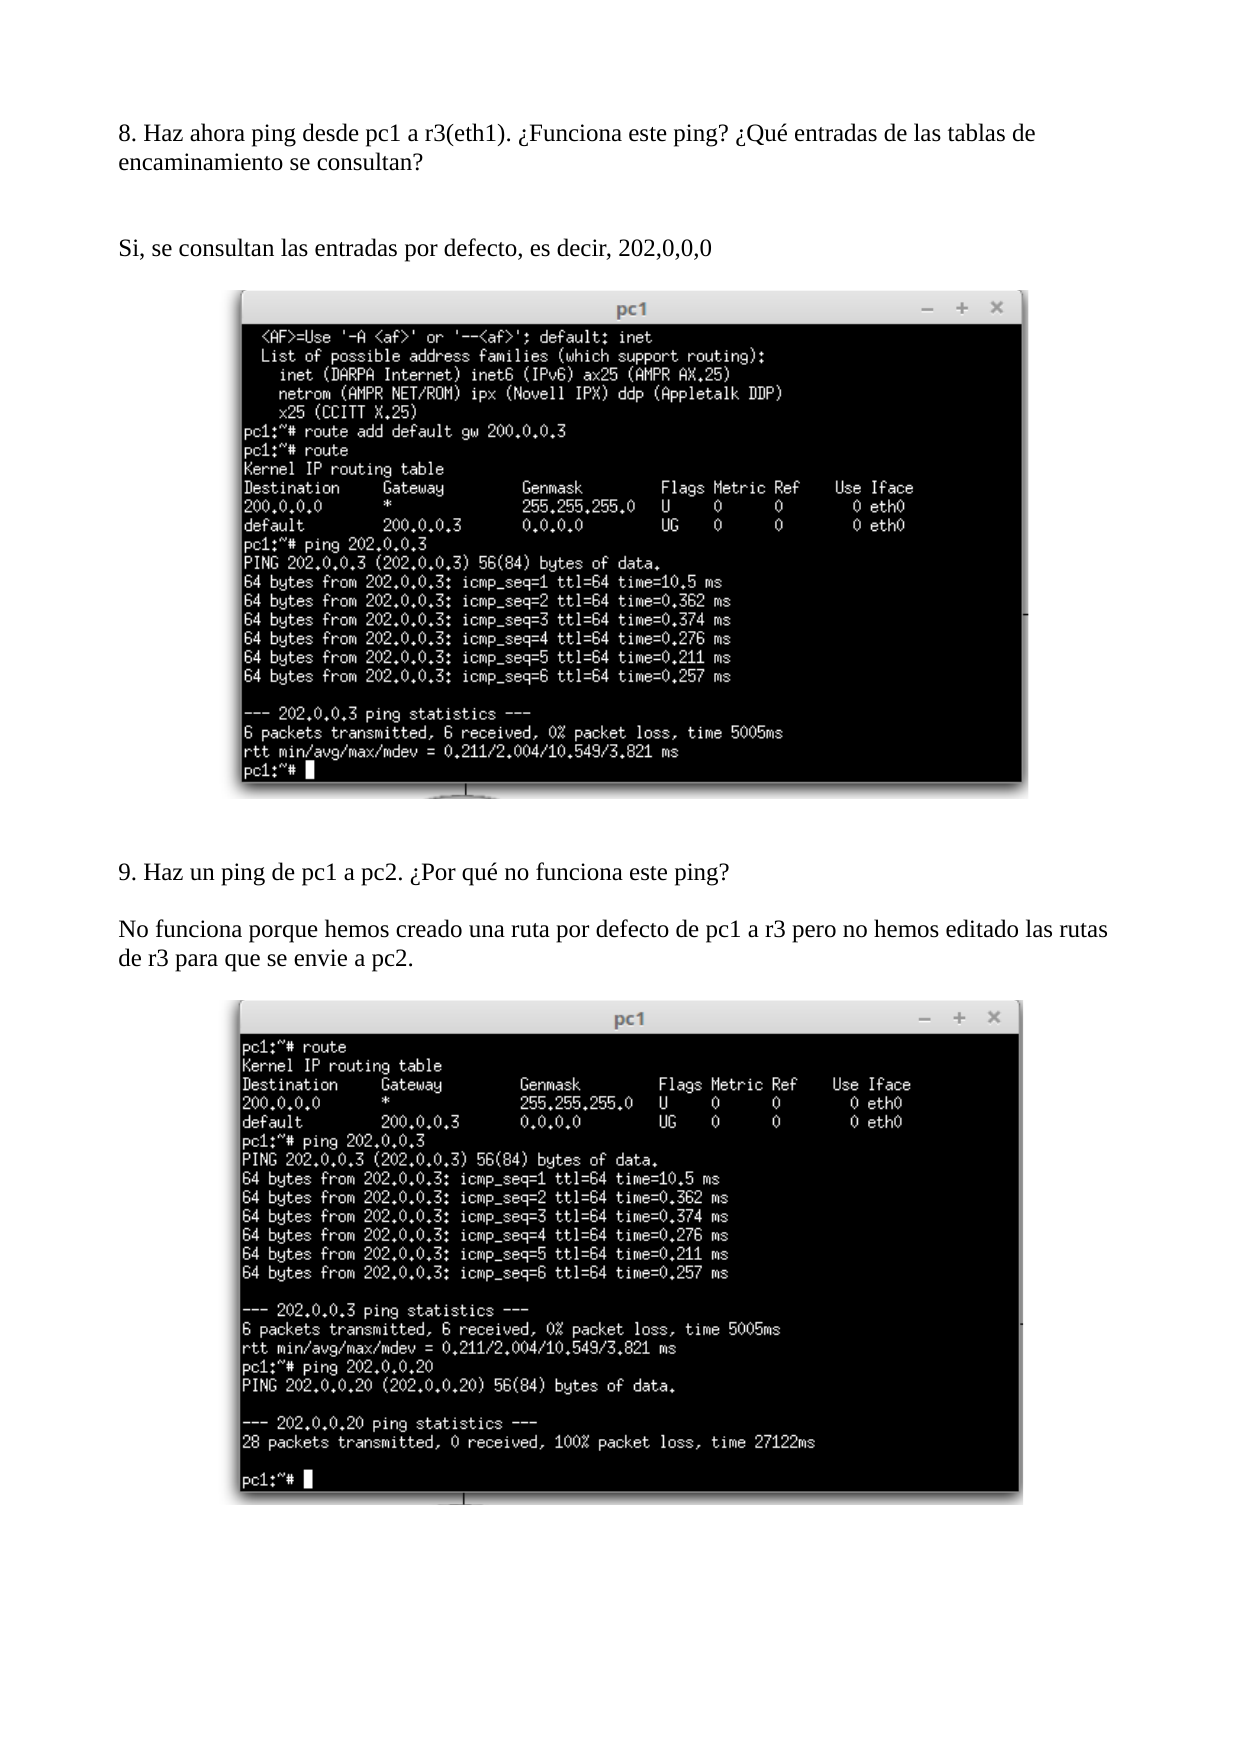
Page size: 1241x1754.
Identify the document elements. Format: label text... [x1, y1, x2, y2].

text 9. Haz un ping de pc1 a pc2. ¿Por qué no funciona este ping? [118, 857, 1122, 885]
picture [217, 1000, 908, 1505]
text 8. Haz ahora ping desde pc1 a r3(eth1). ¿Funciona este ping? ¿Qué entradas de las tablas de encaminamiento se consultan? [118, 118, 1122, 176]
picture [211, 290, 914, 799]
text No funciona porque hemos creado una ruta por defecto de pc1 a r3 pero no hemos editado las rutas de r3 para que se envie a pc2. [118, 914, 1122, 972]
text Si, se consultan las entradas por defecto, es decir, 202,0,0,0 [118, 233, 1122, 262]
